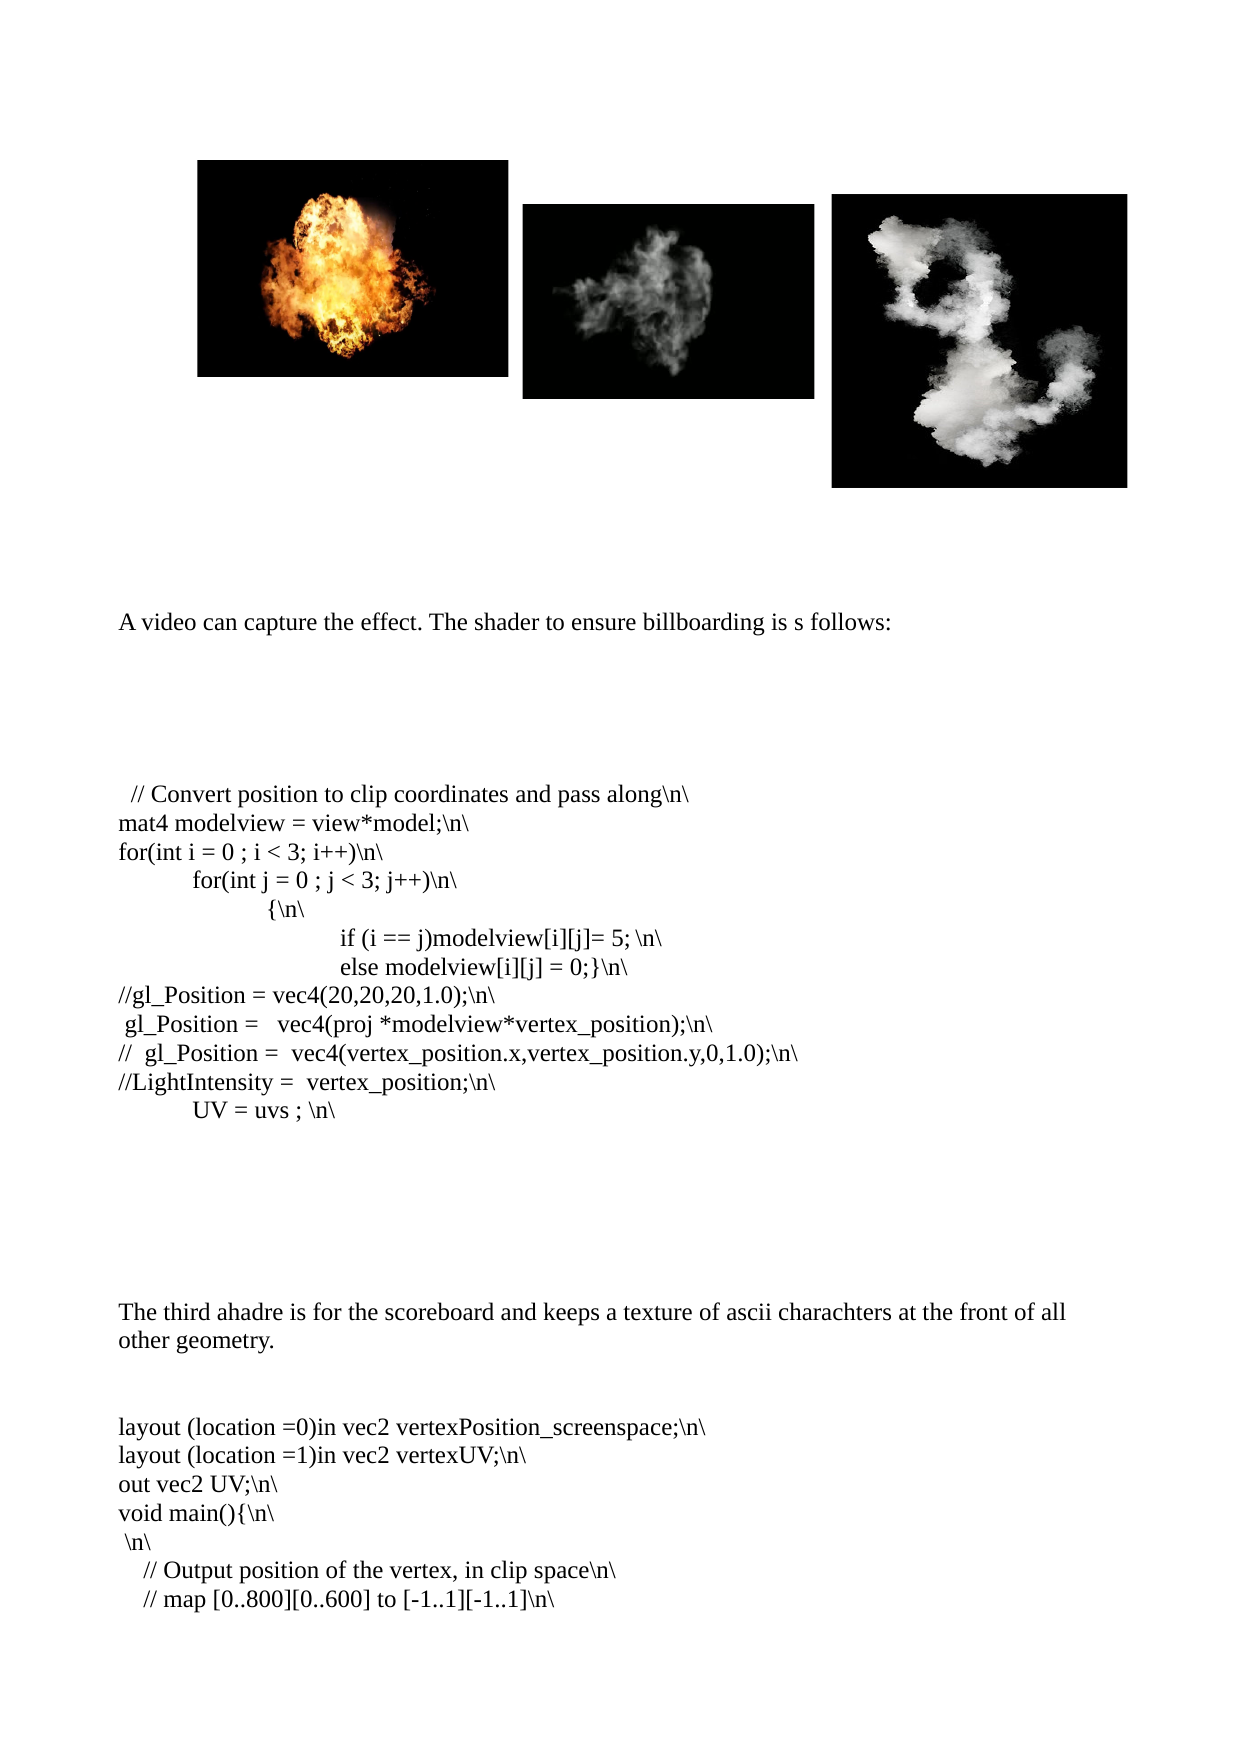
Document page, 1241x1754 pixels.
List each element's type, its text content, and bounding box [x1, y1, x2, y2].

text layout (location =1)in vec2 vertexUV;\n\ [118, 1441, 1122, 1469]
text void main(){\n\ [118, 1498, 1122, 1527]
picture [197, 160, 509, 377]
text {\n\ [118, 894, 1122, 923]
text out vec2 UV;\n\ [118, 1469, 1122, 1498]
text for(int i = 0 ; i < 3; i++)\n\ [118, 837, 1122, 866]
picture [831, 194, 1128, 488]
text for(int j = 0 ; j < 3; j++)\n\ [118, 866, 1122, 894]
text mat4 modelview = view*model;\n\ [118, 808, 1122, 837]
text //LightIntensity = vertex_position;\n\ [118, 1067, 1122, 1096]
text layout (location =0)in vec2 vertexPosition_screenspace;\n\ [118, 1412, 1122, 1441]
text if (i == j)modelview[i][j]= 5; \n\ [118, 923, 1122, 952]
text // Convert position to clip coordinates and pass along\n\ [118, 779, 1122, 808]
picture [522, 204, 815, 399]
text \n\ [118, 1527, 1122, 1556]
text The third ahadre is for the scoreboard and keeps a texture of ascii charachters at the front of all other geometry. [118, 1297, 1122, 1354]
text // Output position of the vertex, in clip space\n\ [118, 1556, 1122, 1584]
text A video can capture the effect. The shader to ensure billboarding is s follows: [118, 607, 1122, 636]
text //gl_Position = vec4(20,20,20,1.0);\n\ [118, 981, 1122, 1009]
text UV = uvs ; \n\ [118, 1096, 1122, 1124]
text else modelview[i][j] = 0;}\n\ [118, 952, 1122, 981]
text // gl_Position = vec4(vertex_position.x,vertex_position.y,0,1.0);\n\ [118, 1038, 1122, 1067]
text // map [0..800][0..600] to [-1..1][-1..1]\n\ [118, 1584, 1122, 1613]
text gl_Position = vec4(proj *modelview*vertex_position);\n\ [118, 1009, 1122, 1038]
